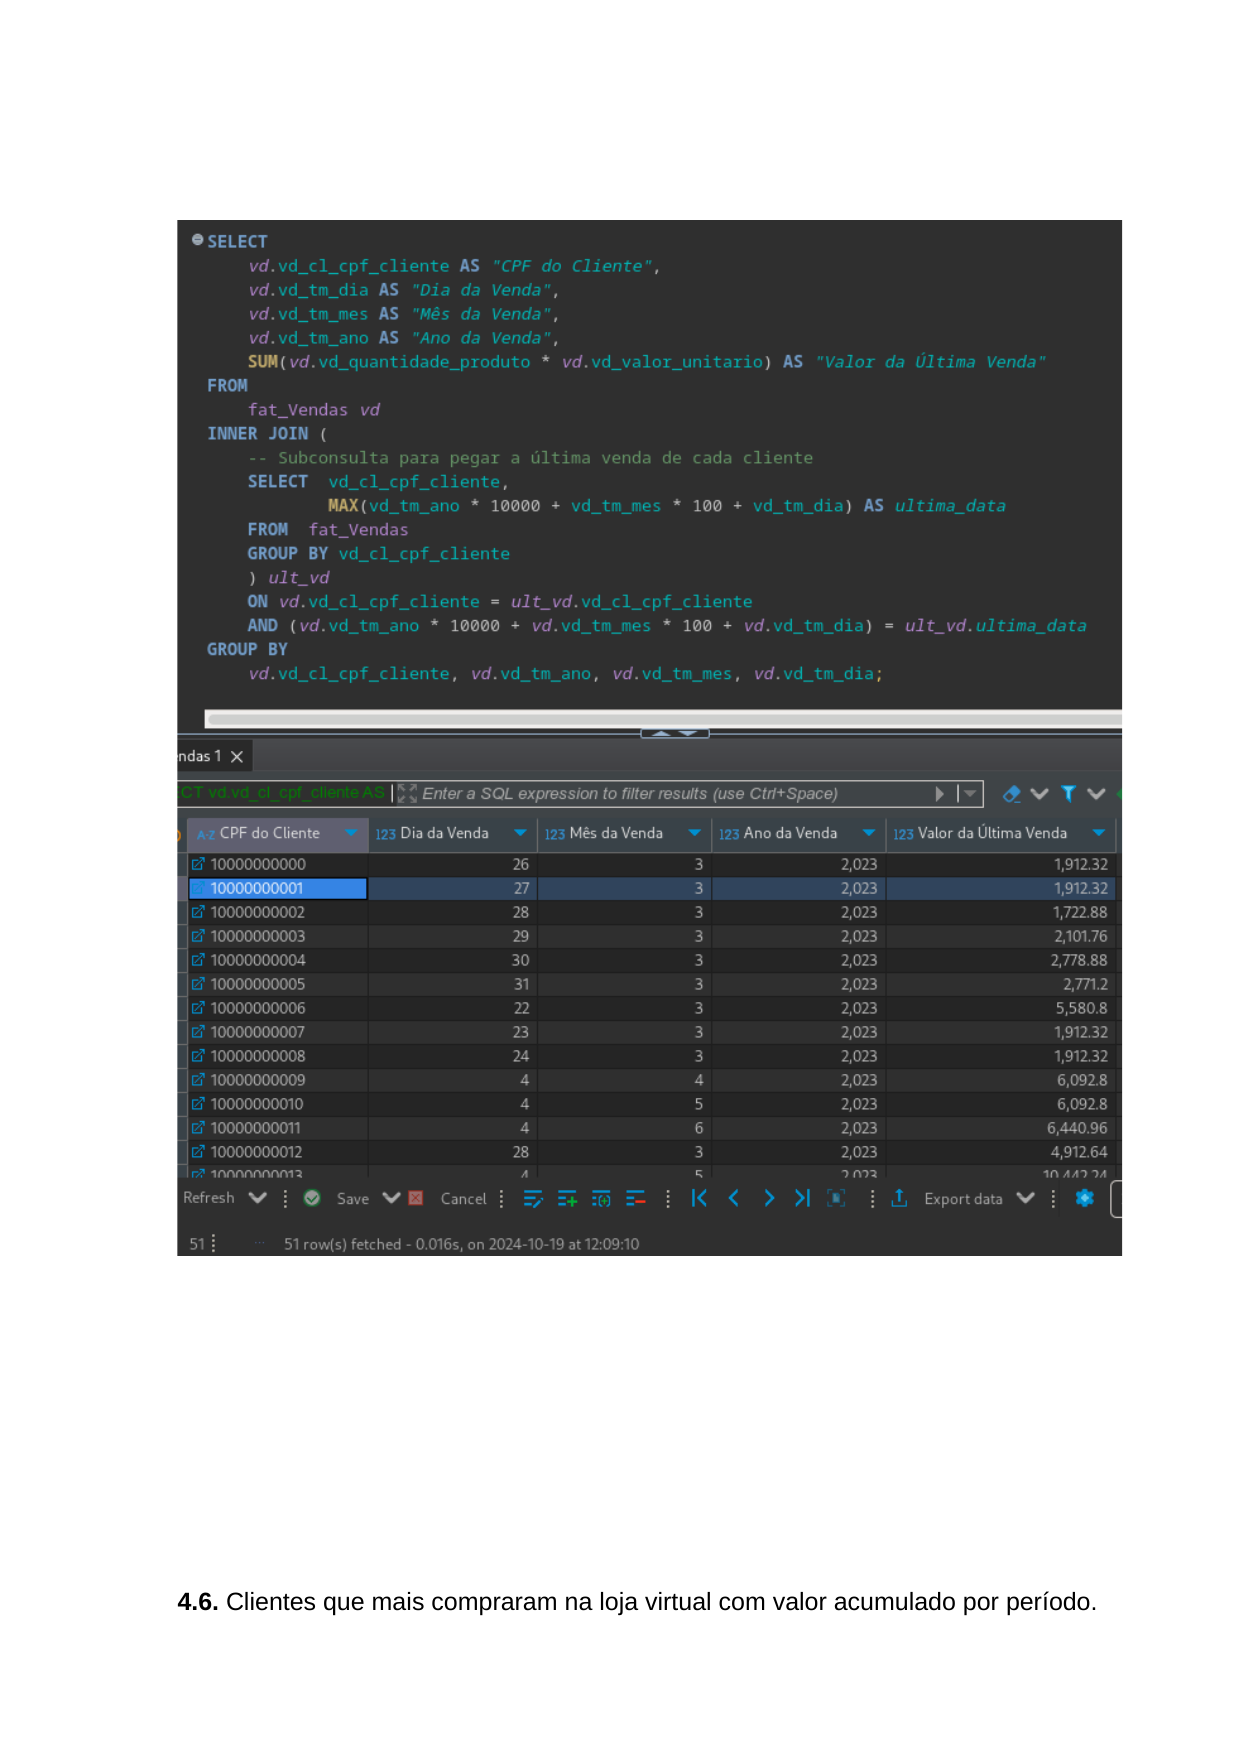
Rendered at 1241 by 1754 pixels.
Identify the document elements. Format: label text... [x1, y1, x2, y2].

text 4.6. Clientes que mais compraram na loja virtual com valor acumulado por período. [177, 1587, 1122, 1615]
picture [177, 220, 1123, 1256]
